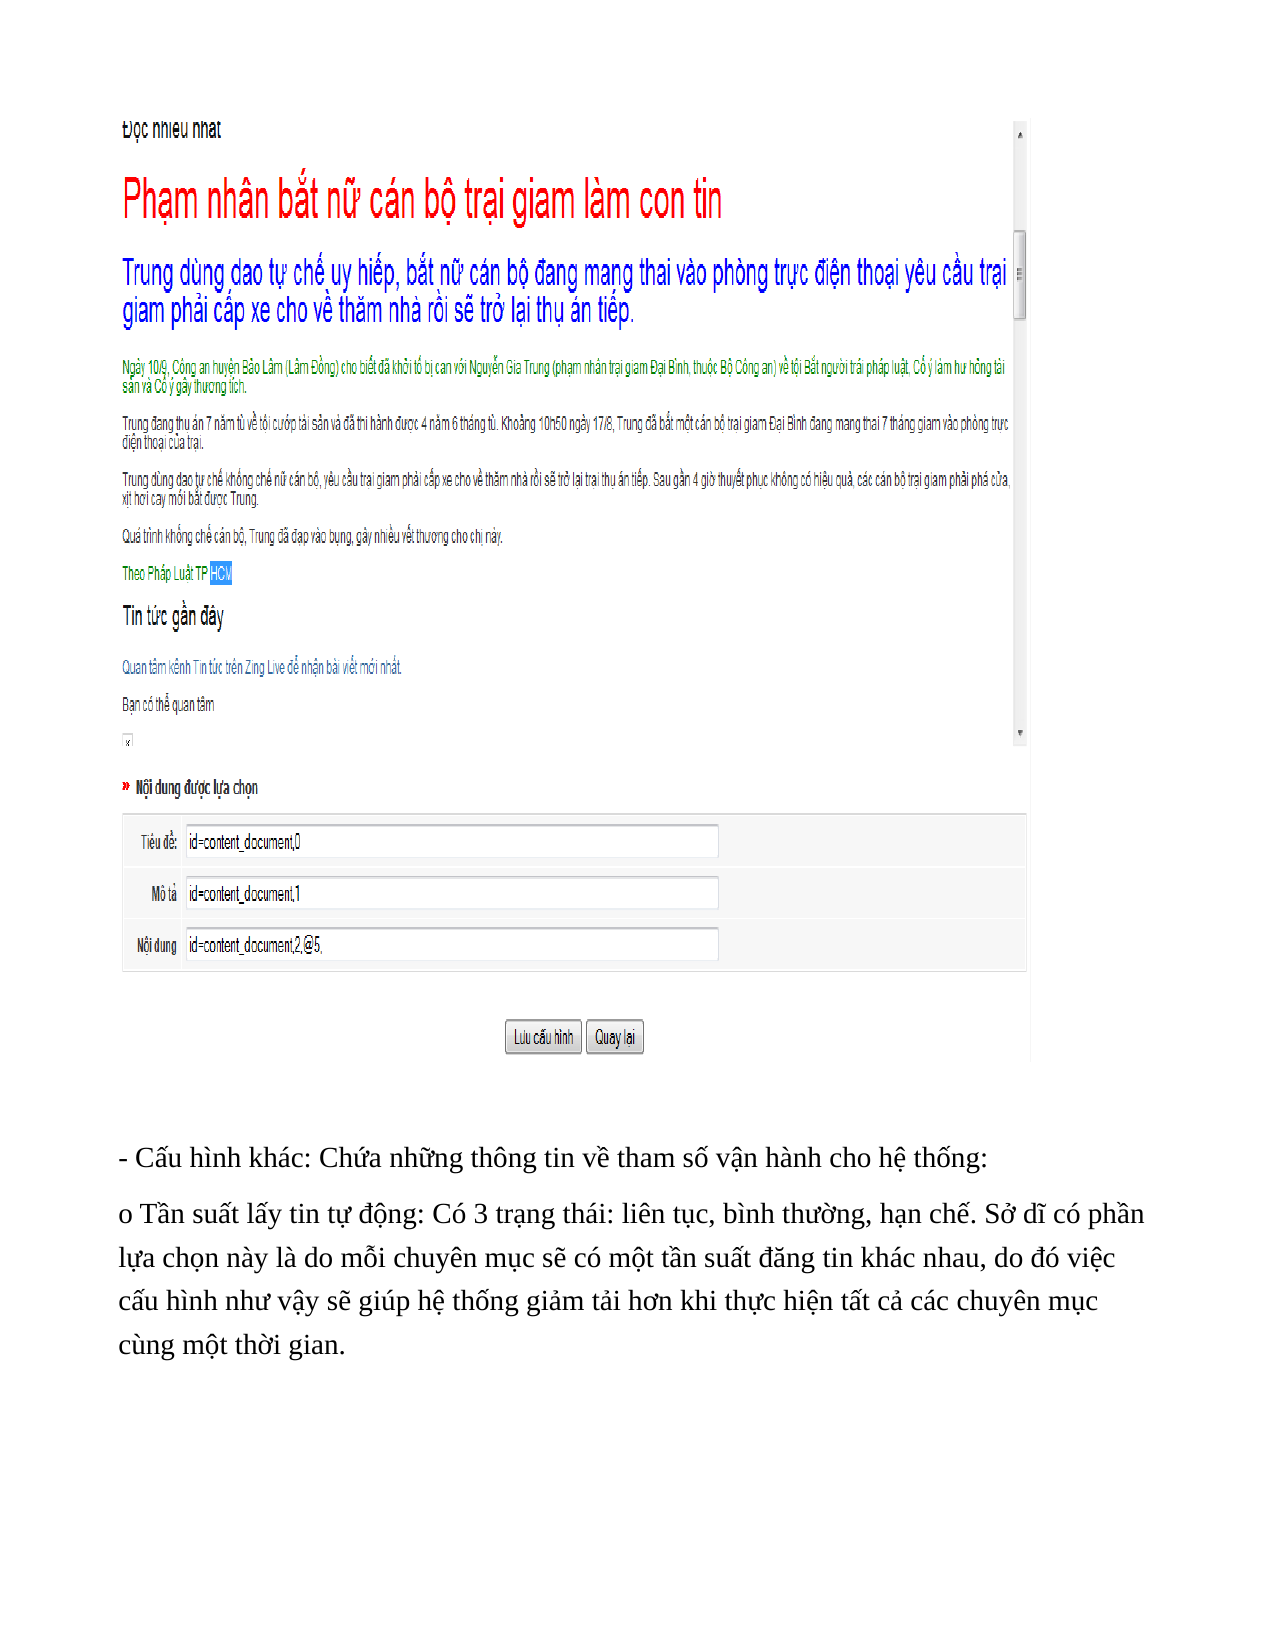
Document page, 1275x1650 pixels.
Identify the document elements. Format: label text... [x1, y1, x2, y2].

text - Cấu hình khác: Chứa những thông tin về tham số vận hành cho hệ thống: [118, 1140, 1157, 1174]
text o Tần suất lấy tin tự động: Có 3 trạng thái: liên tục, bình thường, hạn chế. Sở dĩ có phần lựa chọn này là do mỗi chuyên mục sẽ có một tần suất đăng tin khác nhau, do đó việc cấu hình như vậy sẽ giúp hệ thống giảm tải hơn khi thực hiện tất cả các chuyên mục cùng một thời gian. [118, 1196, 1157, 1361]
